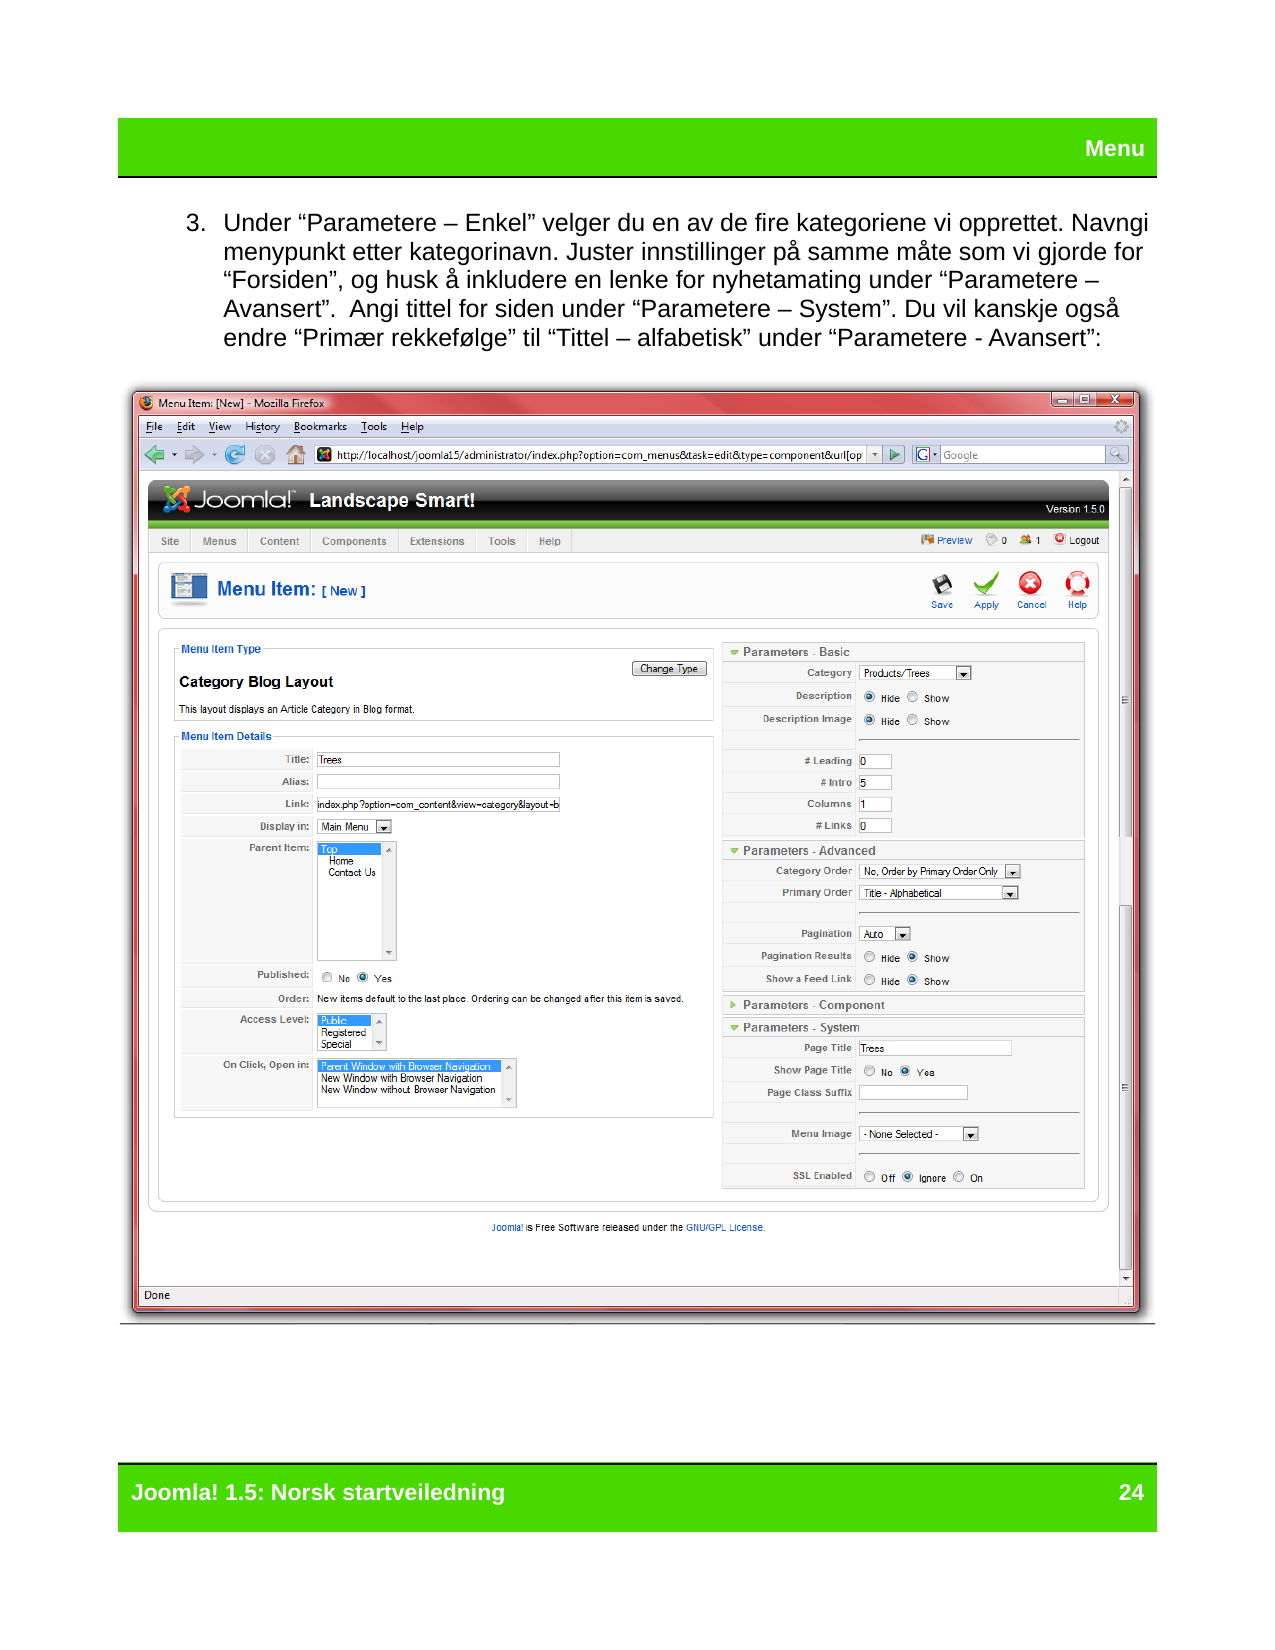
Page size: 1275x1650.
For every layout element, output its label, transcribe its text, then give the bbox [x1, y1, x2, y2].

picture [119, 378, 1156, 1342]
list Under “Parametere – Enkel” velger du en av de fire kategoriene vi opprettet. Navngi menypunkt etter kategorinavn. Juster innstillinger på samme måte som vi gjorde for “Forsiden”, og husk å inkludere en lenke for nyhetamating under “Parametere – Avansert”. Angi tittel for siden under “Parametere – System”. Du vil kanskje også endre “Primær rekkefølge” til “Tittel – alfabetisk” under “Parametere - Avansert”: [186, 208, 1157, 352]
